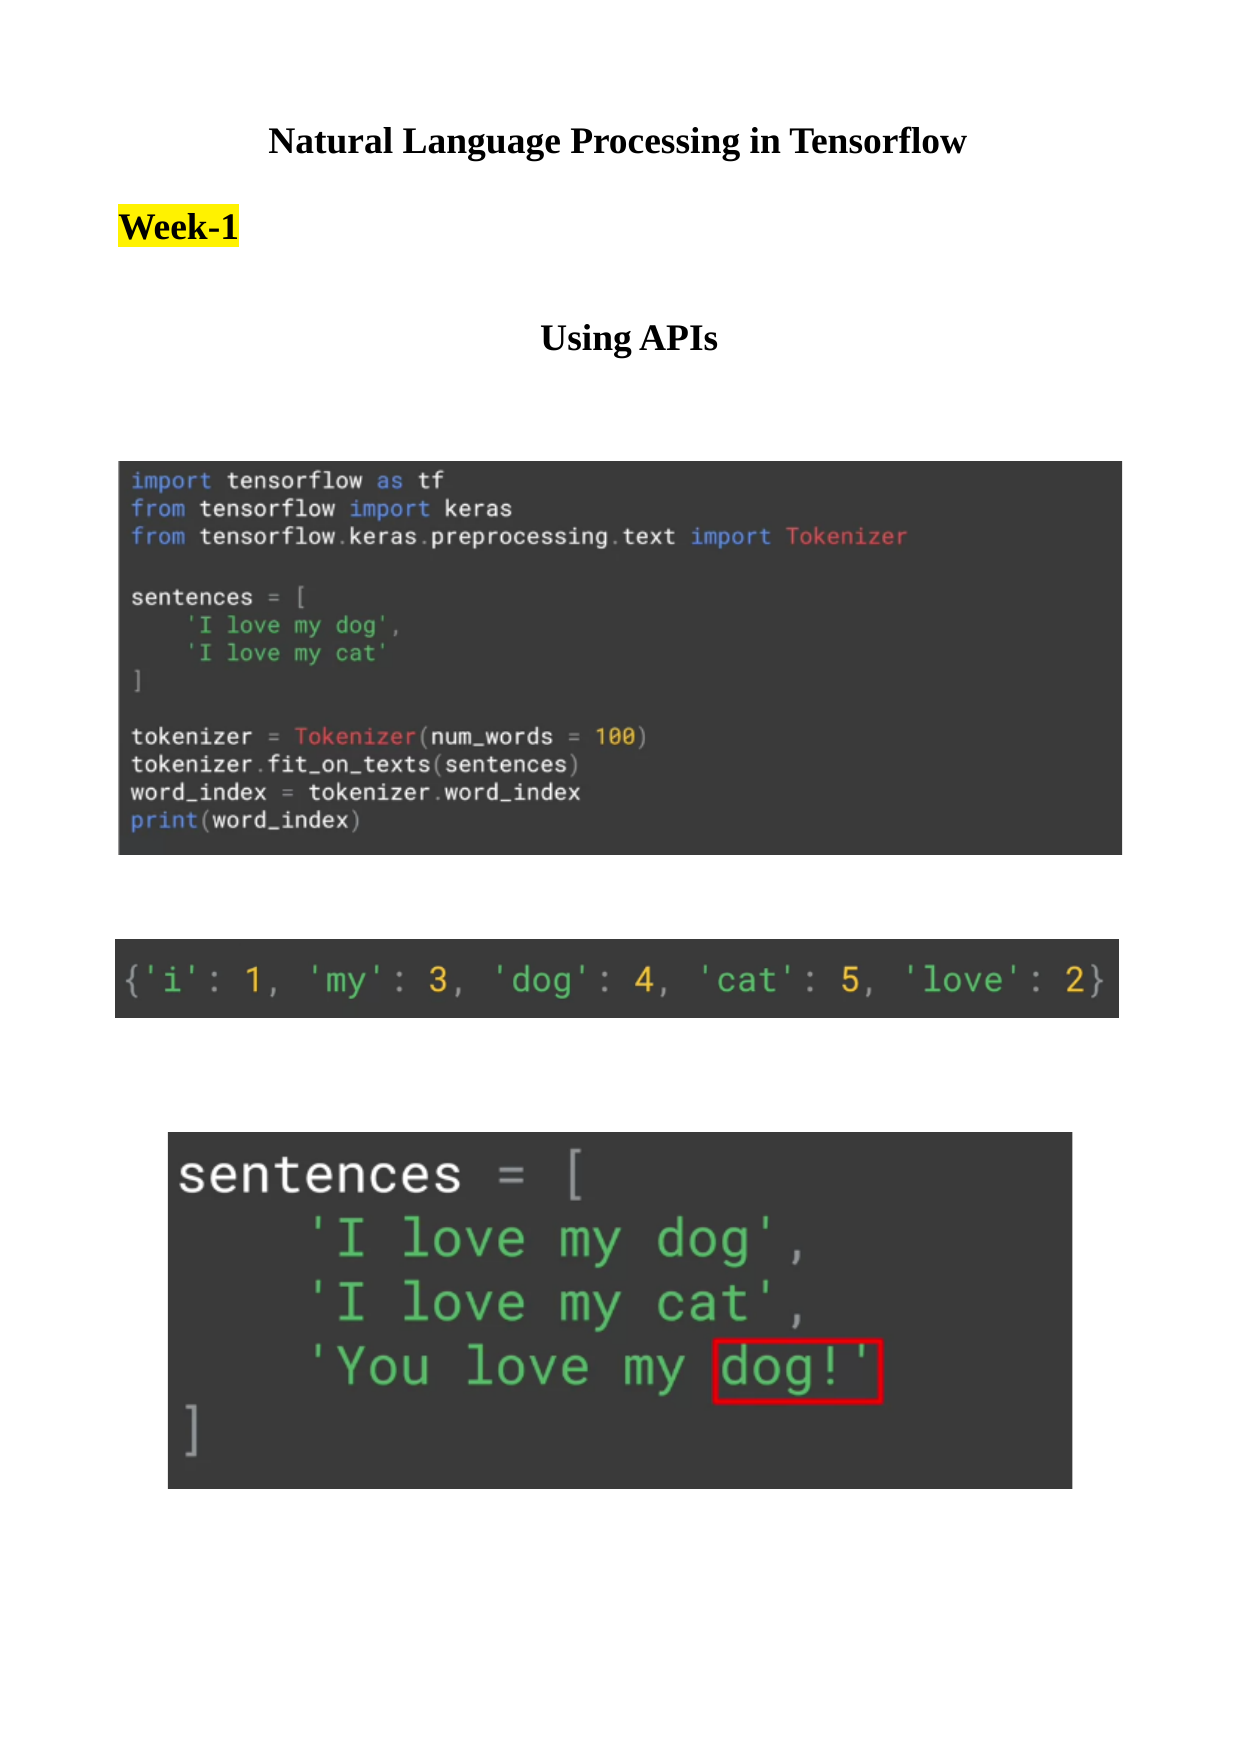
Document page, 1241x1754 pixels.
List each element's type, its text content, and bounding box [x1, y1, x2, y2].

picture [167, 1132, 1073, 1489]
subtitle Using APIs [118, 316, 1122, 359]
picture [118, 461, 1123, 855]
picture [115, 939, 1119, 1018]
text Natural Language Processing in Tensorflow [118, 118, 1122, 161]
text Week-1 [118, 204, 1122, 247]
